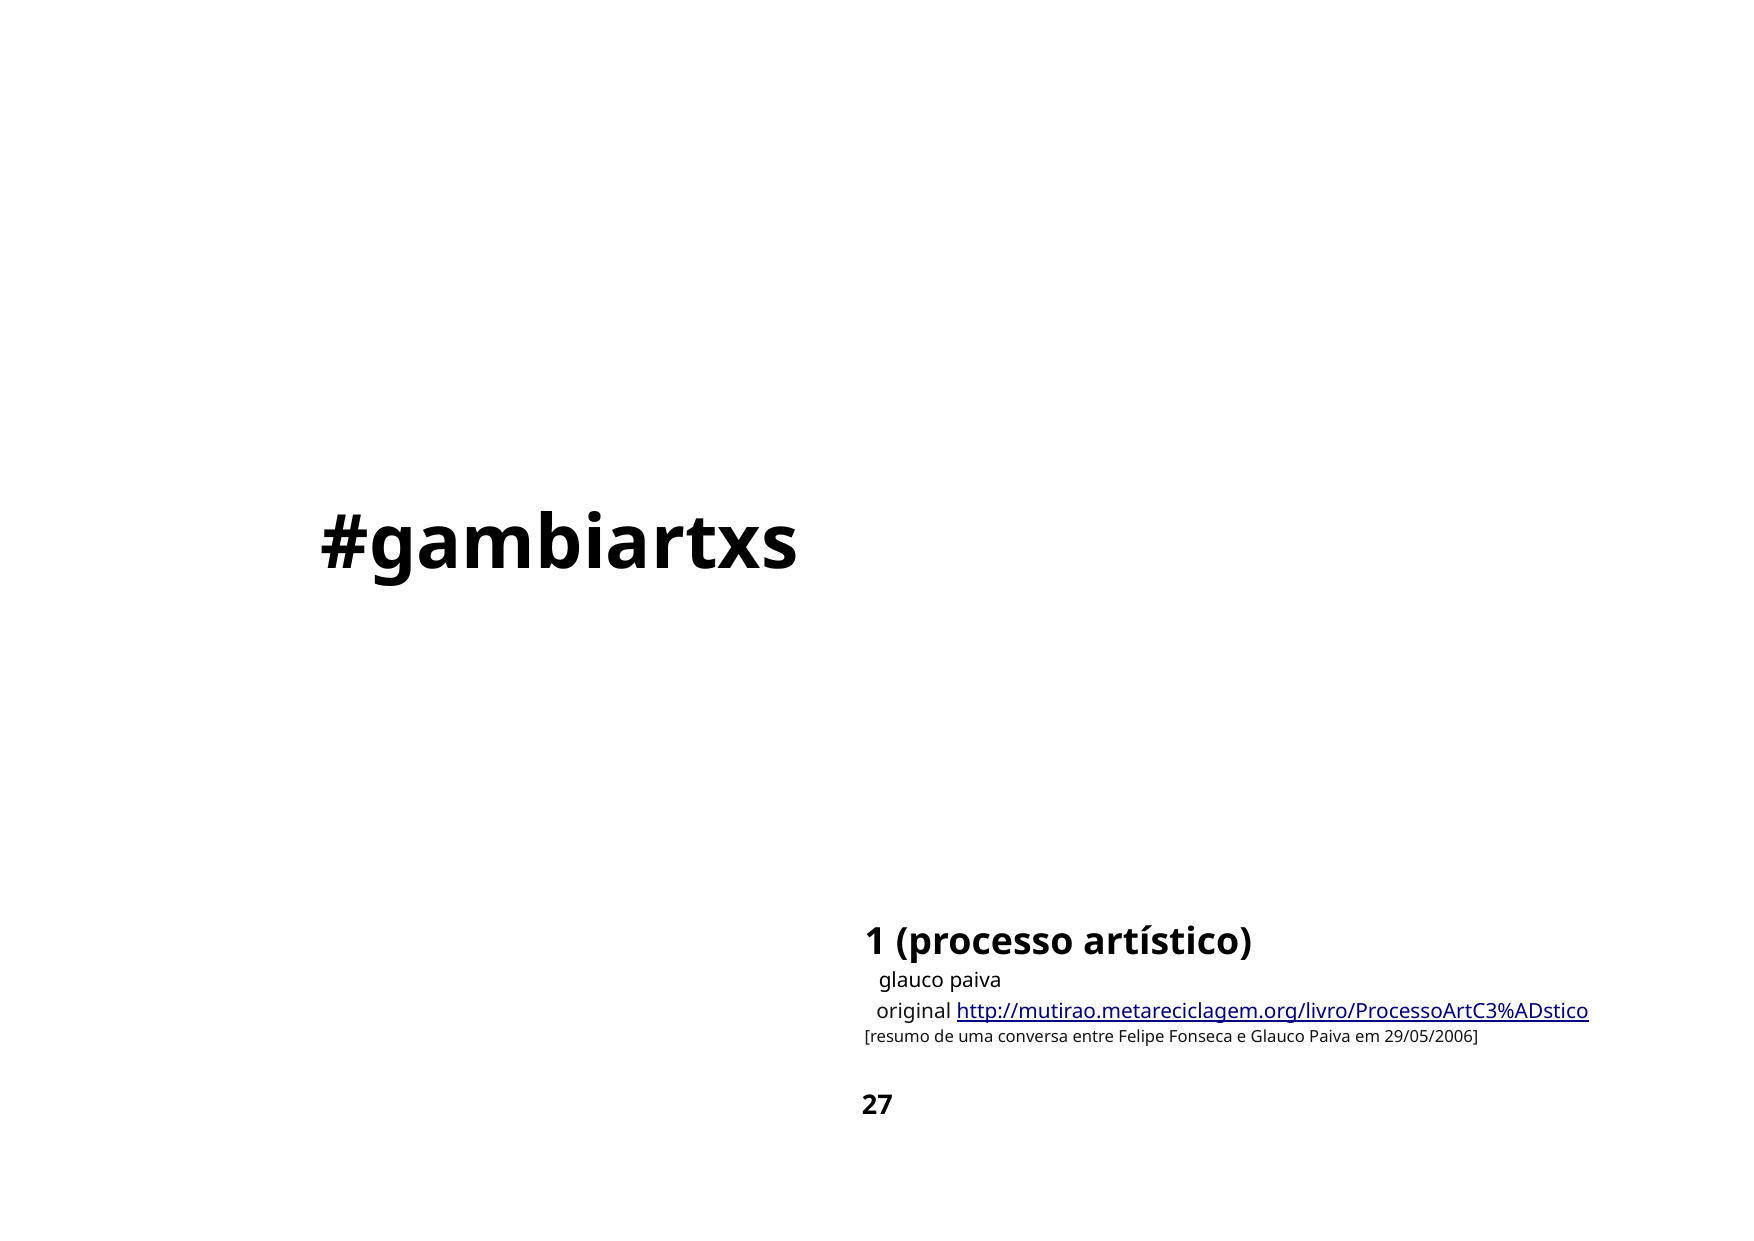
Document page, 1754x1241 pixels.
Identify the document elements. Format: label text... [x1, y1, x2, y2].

text 1 (processo artístico) [864, 914, 1628, 965]
text glauco paiva [878, 965, 1628, 994]
text #gambiartxs [321, 488, 840, 590]
text original http://mutirao.metareciclagem.org/livro/ProcessoArtC3%ADstico [864, 994, 1652, 1025]
text [resumo de uma conversa entre Felipe Fonseca e Glauco Paiva em 29/05/2006] [864, 1025, 1650, 1048]
